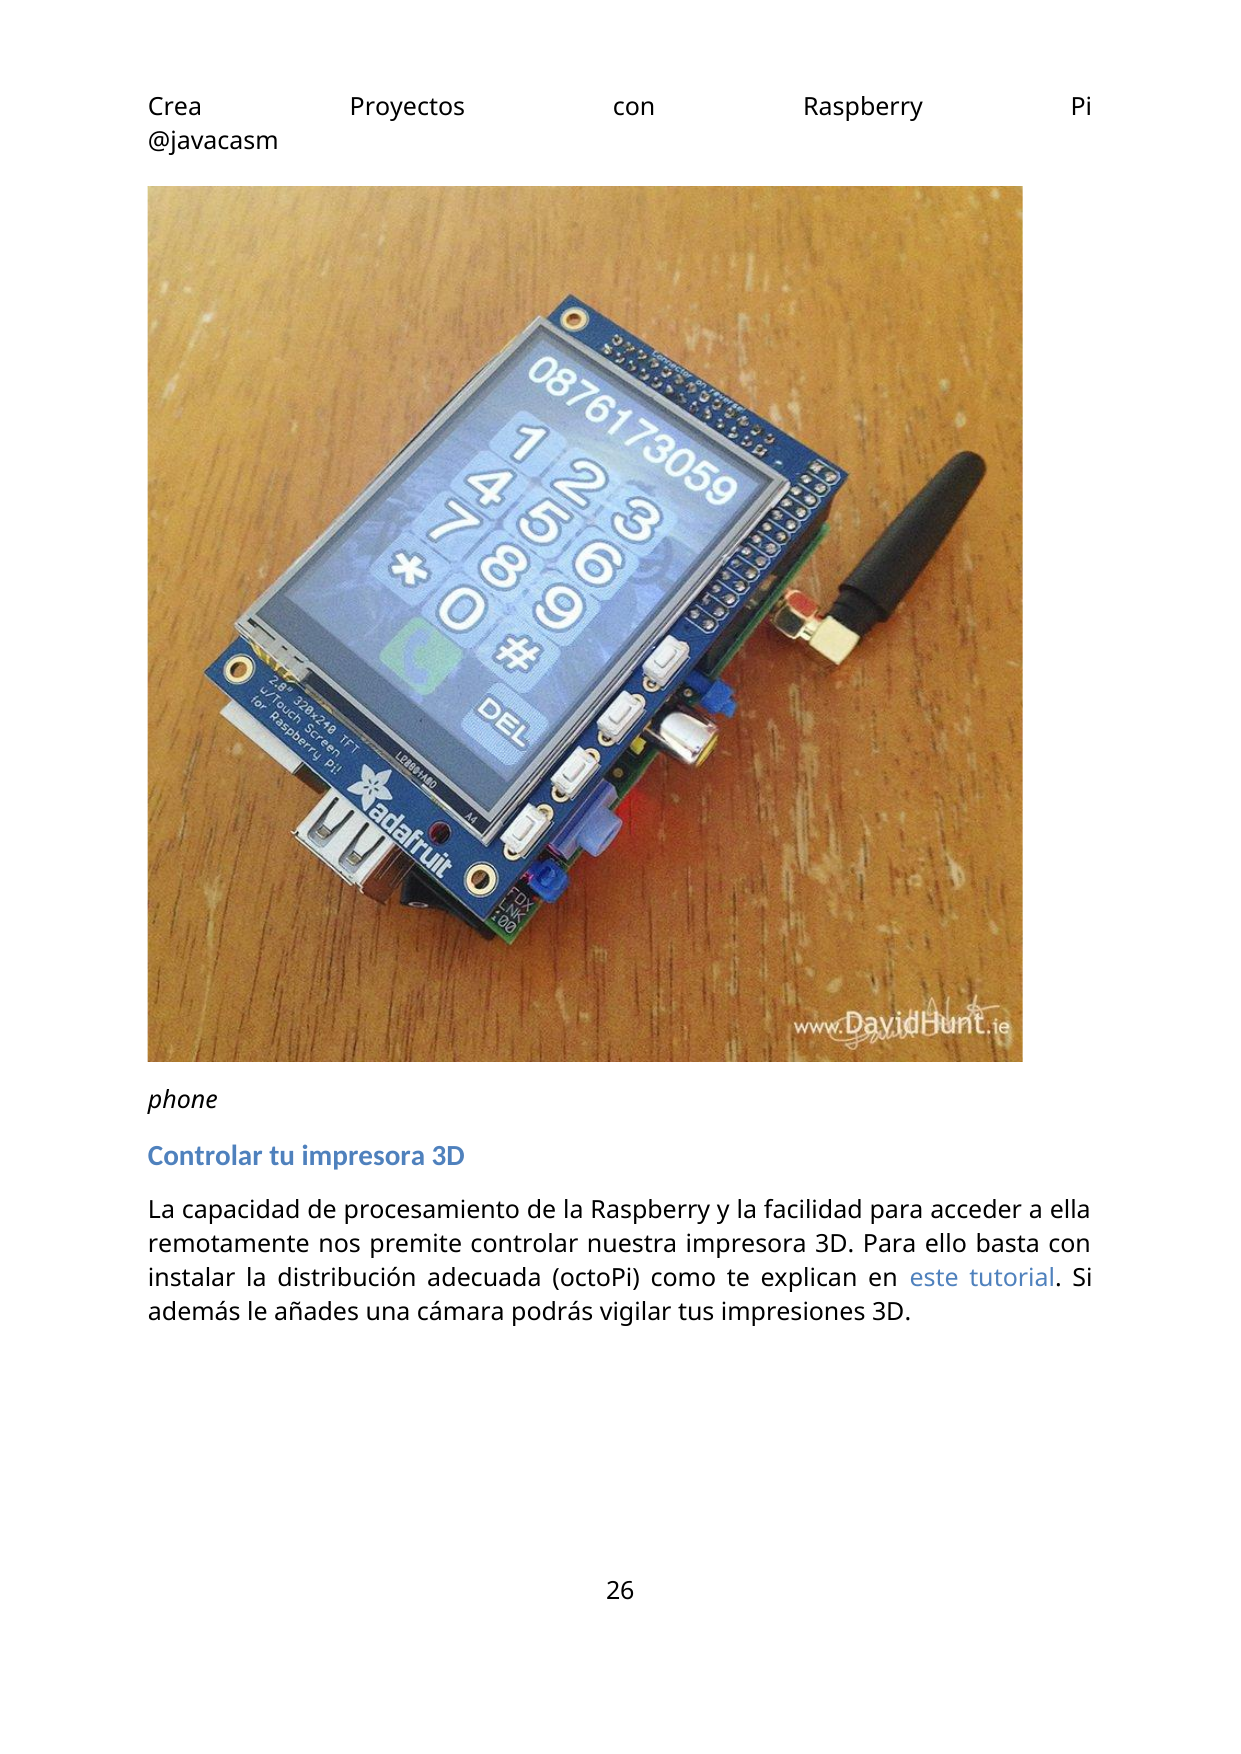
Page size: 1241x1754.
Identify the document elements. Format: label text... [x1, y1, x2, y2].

text phone [148, 1082, 1093, 1116]
picture [147, 186, 1023, 1062]
subtitle Controlar tu impresora 3D [148, 1137, 1093, 1172]
text La capacidad de procesamiento de la Raspberry y la facilidad para acceder a ella remotamente nos premite controlar nuestra impresora 3D. Para ello basta con instalar la distribución adecuada (octoPi) como te explican en este tutorial. Si además le añades una cámara podrás vigilar tus impresiones 3D. [148, 1191, 1093, 1327]
